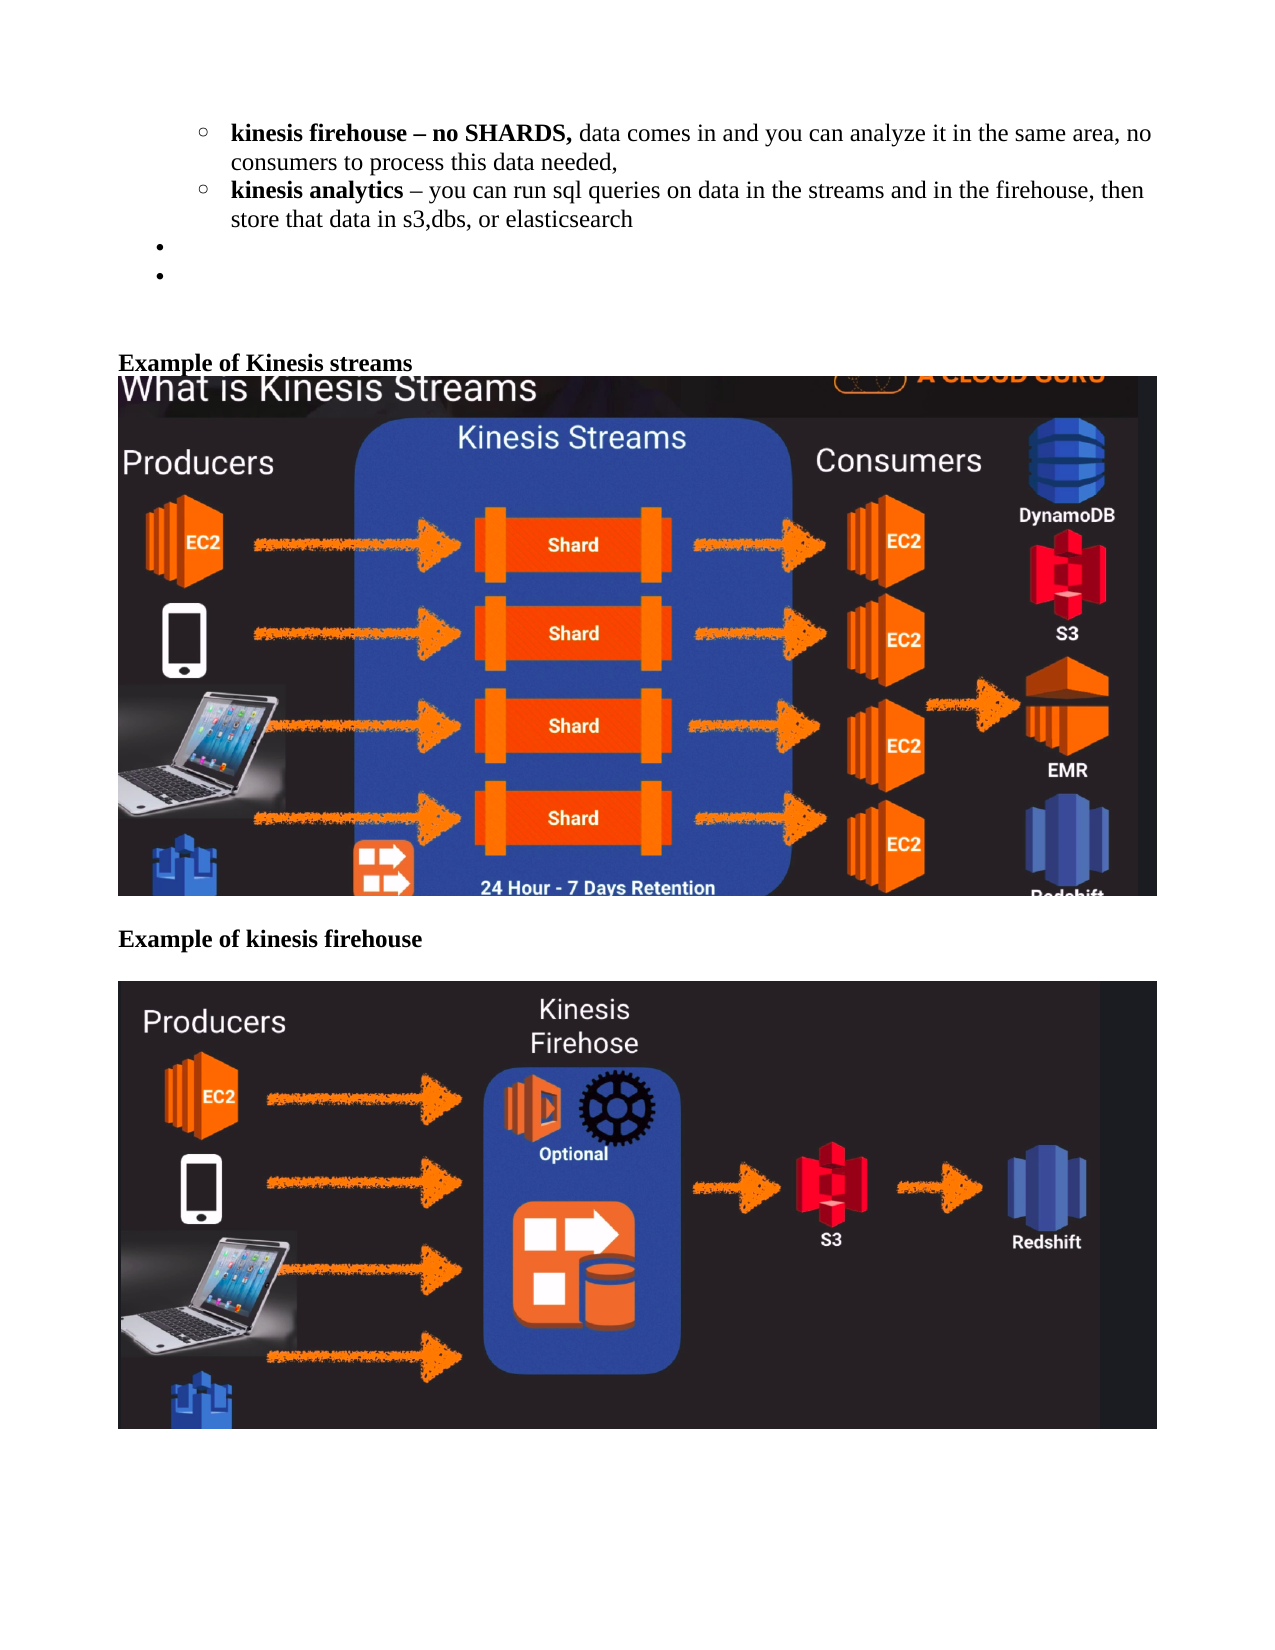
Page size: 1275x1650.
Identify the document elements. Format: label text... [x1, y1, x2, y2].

text Example of kinesis firehouse [118, 924, 1157, 953]
list kinesis firehouse – no SHARDS, data comes in and you can analyze it in the same area, no consumers to process this data needed, [193, 118, 1157, 176]
list kinesis analytics – you can run sql queries on data in the streams and in the firehouse, then store that data in s3,dbs, or elasticsearch [193, 176, 1157, 233]
picture [118, 981, 1157, 1429]
text Example of Kinesis streams [118, 348, 1157, 376]
picture [118, 376, 1157, 896]
